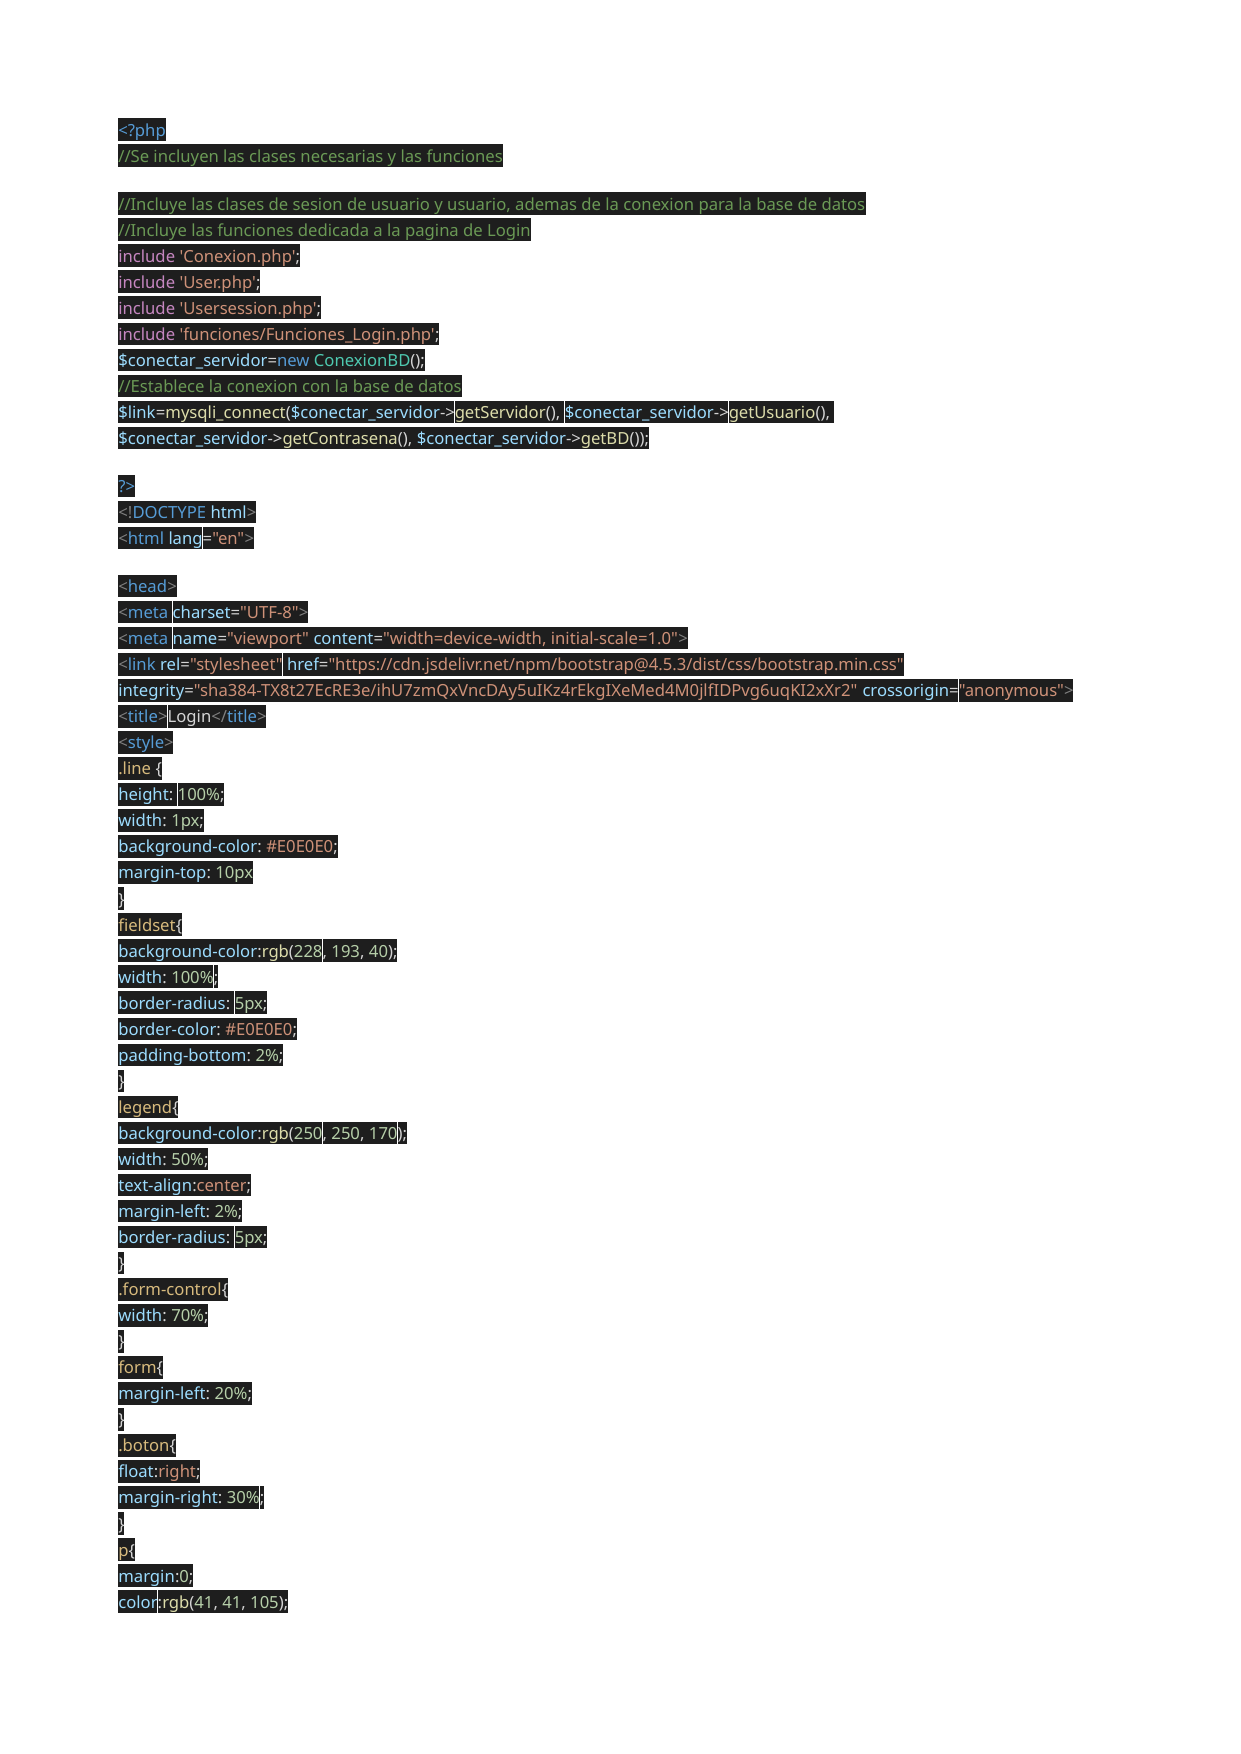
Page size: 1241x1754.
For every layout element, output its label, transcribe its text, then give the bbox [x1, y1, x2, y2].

text <meta charset="UTF-8"> [118, 601, 1122, 623]
text padding-bottom: 2%; [118, 1043, 1122, 1066]
text .form-control{ [118, 1278, 1122, 1301]
text background-color:rgb(228, 193, 40); [118, 939, 1122, 962]
text <title>Login</title> [118, 705, 1122, 728]
text include 'funciones/Funciones_Login.php'; [118, 322, 1122, 345]
text } [118, 1408, 1122, 1431]
text width: 70%; [118, 1304, 1122, 1327]
text margin-right: 30%; [118, 1486, 1122, 1509]
text form{ [118, 1356, 1122, 1379]
text //Incluye las funciones dedicada a la pagina de Login [118, 218, 1122, 241]
text $link=mysqli_connect($conectar_servidor->getServidor(), $conectar_servidor->getUsuario(), [118, 401, 1122, 423]
text legend{ [118, 1096, 1122, 1118]
text <style> [118, 731, 1122, 754]
text background-color: #E0E0E0; [118, 835, 1122, 858]
text width: 1px; [118, 809, 1122, 832]
text integrity="sha384-TX8t27EcRE3e/ihU7zmQxVncDAy5uIKz4rEkgIXeMed4M0jlfIDPvg6uqKI2xXr2" crossorigin="anonymous"> [118, 679, 1122, 702]
text $conectar_servidor=new ConexionBD(); [118, 348, 1122, 371]
text fieldset{ [118, 913, 1122, 936]
text } [118, 1330, 1122, 1353]
text } [118, 1252, 1122, 1274]
text border-color: #E0E0E0; [118, 1017, 1122, 1040]
text width: 100%; [118, 965, 1122, 988]
text include 'Usersession.php'; [118, 296, 1122, 319]
text include 'User.php'; [118, 270, 1122, 293]
text background-color:rgb(250, 250, 170); [118, 1122, 1122, 1144]
text //Se incluyen las clases necesarias y las funciones [118, 144, 1122, 167]
text //Establece la conexion con la base de datos [118, 374, 1122, 397]
text .line { [118, 757, 1122, 780]
text //Incluye las clases de sesion de usuario y usuario, ademas de la conexion para la base de datos [118, 192, 1122, 215]
text include 'Conexion.php'; [118, 244, 1122, 267]
text p{ [118, 1538, 1122, 1561]
text ?> [118, 474, 1122, 497]
text } [118, 1512, 1122, 1535]
text width: 50%; [118, 1148, 1122, 1170]
text text-align:center; [118, 1174, 1122, 1196]
text color:rgb(41, 41, 105); [118, 1590, 1122, 1613]
text } [118, 1069, 1122, 1092]
text <?php [118, 118, 1122, 141]
text border-radius: 5px; [118, 1226, 1122, 1248]
text <link rel="stylesheet" href="https://cdn.jsdelivr.net/npm/bootstrap@4.5.3/dist/css/bootstrap.min.css" [118, 653, 1122, 676]
text <meta name="viewport" content="width=device-width, initial-scale=1.0"> [118, 627, 1122, 649]
text height: 100%; [118, 783, 1122, 806]
text <head> [118, 575, 1122, 597]
text margin-top: 10px [118, 861, 1122, 884]
text margin:0; [118, 1564, 1122, 1587]
text .boton{ [118, 1434, 1122, 1457]
text margin-left: 20%; [118, 1382, 1122, 1405]
text border-radius: 5px; [118, 991, 1122, 1014]
text <html lang="en"> [118, 527, 1122, 549]
text } [118, 887, 1122, 910]
text margin-left: 2%; [118, 1200, 1122, 1222]
text float:right; [118, 1460, 1122, 1483]
text <!DOCTYPE html> [118, 501, 1122, 523]
text $conectar_servidor->getContrasena(), $conectar_servidor->getBD()); [118, 427, 1122, 449]
